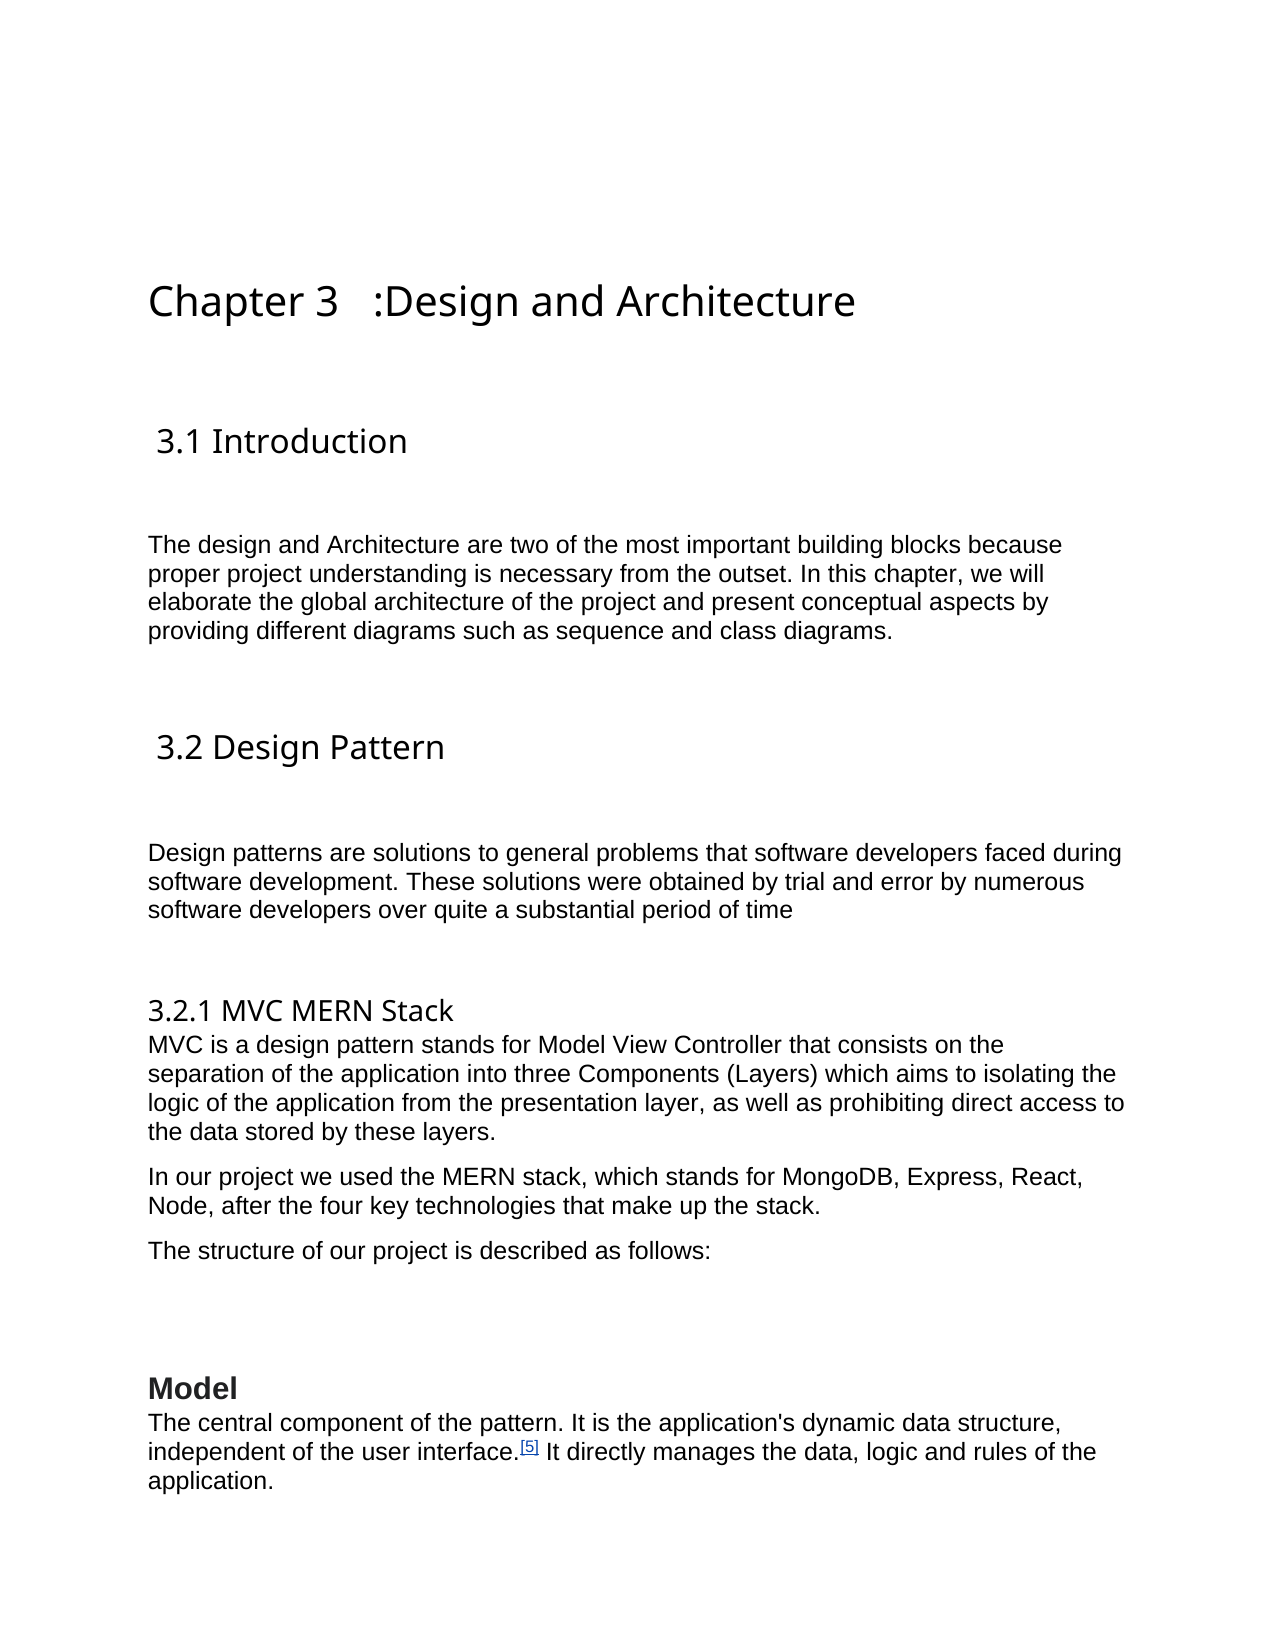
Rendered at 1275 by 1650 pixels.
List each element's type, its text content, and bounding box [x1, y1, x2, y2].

text 3.1 Introduction [148, 418, 1127, 463]
text Design patterns are solutions to general problems that software developers faced during software development. These solutions were obtained by trial and error by numerous software developers over quite a substantial period of time [148, 838, 1127, 924]
text The design and Architecture are two of the most important building blocks because proper project understanding is necessary from the outset. In this chapter, we will elaborate the global architecture of the project and present conceptual aspects by providing different diagrams such as sequence and class diagrams. [148, 530, 1127, 645]
text The central component of the pattern. It is the application's dynamic data structure, independent of the user interface.[5] It directly manages the data, logic and rules of the application. [148, 1408, 1127, 1494]
subtitle :Design and Architecture [148, 272, 1127, 329]
subtitle 3.2.1 MVC MERN Stack [148, 991, 1127, 1030]
text Model [148, 1370, 1127, 1406]
text The structure of our project is described as follows: [148, 1236, 1127, 1265]
text In our project we used the MERN stack, which stands for MongoDB, Express, React, Node, after the four key technologies that make up the stack. [148, 1162, 1127, 1219]
text MVC is a design pattern stands for Model View Controller that consists on the separation of the application into three Components (Layers) which aims to isolating the logic of the application from the presentation layer, as well as prohibiting direct access to the data stored by these layers. [148, 1030, 1127, 1145]
text 3.2 Design Pattern [148, 724, 1127, 769]
